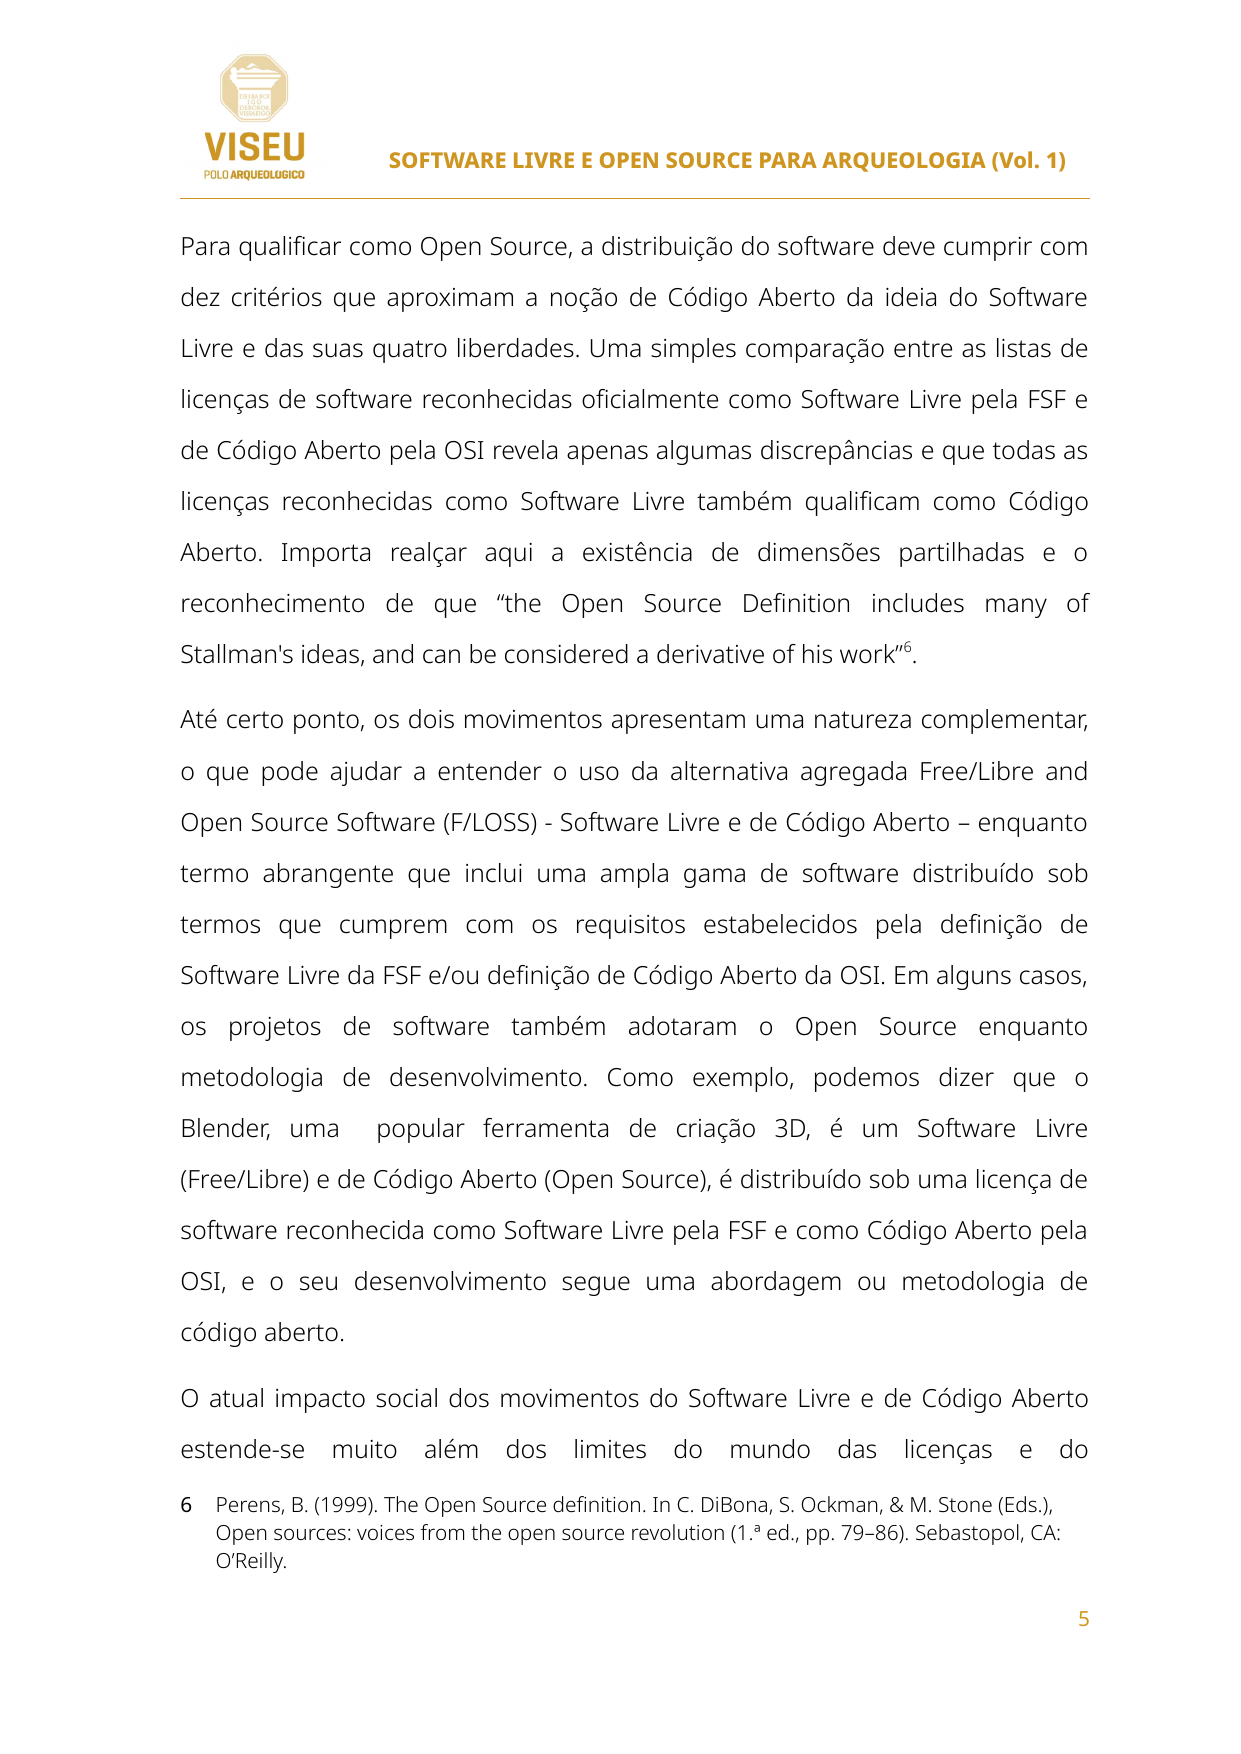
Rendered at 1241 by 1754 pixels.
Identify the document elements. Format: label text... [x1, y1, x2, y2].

text Perens, B. (1999). The Open Source definition. In C. DiBona, S. Ockman, & M. Stone (Eds.), Open sources: voices from the open source revolution (1.ª ed., pp. 79–86). Sebastopol, CA: O’Reilly. [180, 1490, 1090, 1575]
text Até certo ponto, os dois movimentos apresentam uma natureza complementar, o que pode ajudar a entender o uso da alternativa agregada Free/Libre and Open Source Software (F/LOSS) - Software Livre e de Código Aberto – enquanto termo abrangente que inclui uma ampla gama de software distribuído sob termos que cumprem com os requisitos estabelecidos pela definição de Software Livre da FSF e/ou definição de Código Aberto da OSI. Em alguns casos, os projetos de software também adotaram o Open Source enquanto metodologia de desenvolvimento. Como exemplo, podemos dizer que o Blender, uma popular ferramenta de criação 3D, é um Software Livre (Free/Libre) e de Código Aberto (Open Source), é distribuído sob uma licença de software reconhecida como Software Livre pela FSF e como Código Aberto pela OSI, e o seu desenvolvimento segue uma abordagem ou metodologia de código aberto. [180, 702, 1090, 1349]
text O atual impacto social dos movimentos do Software Livre e de Código Aberto estende-se muito além dos limites do mundo das licenças e do desenvolvimento de software. A sua valorização da partilha e do bem comum baseados numa colaboração aberta e livre inspirou diversos movimentos e projetos em diferentes domínios. As designações cunhadas para nomear alguns desses projetos, movimentos ou abordagens (Ciência Aberta, Dados Abertos, Acesso Aberto, Conhecimento Aberto, Obras Culturais Livres, Cultura Livre, Conteúdo Livre, Educação Aberta, Recursos Educacionais Abertos, Design Aberto, Hardware Aberto, Governo Aberto, Arquitetura de Código Aberto, Jornalismo de Código Aberto, etc.) testemunham ou sugerem, no mínimo, algum nível de partilha dos princípios e fundamentos éticos que sustentam os movimentos de Software Livre e Código Aberto. [180, 1380, 1090, 1465]
text Para qualificar como Open Source, a distribuição do software deve cumprir com dez critérios que aproximam a noção de Código Aberto da ideia do Software Livre e das suas quatro liberdades. Uma simples comparação entre as listas de licenças de software reconhecidas oficialmente como Software Livre pela FSF e de Código Aberto pela OSI revela apenas algumas discrepâncias e que todas as licenças reconhecidas como Software Livre também qualificam como Código Aberto. Importa realçar aqui a existência de dimensões partilhadas e o reconhecimento de que “the Open Source Definition includes many of Stallman's ideas, and can be considered a derivative of his work”. [180, 228, 1090, 671]
